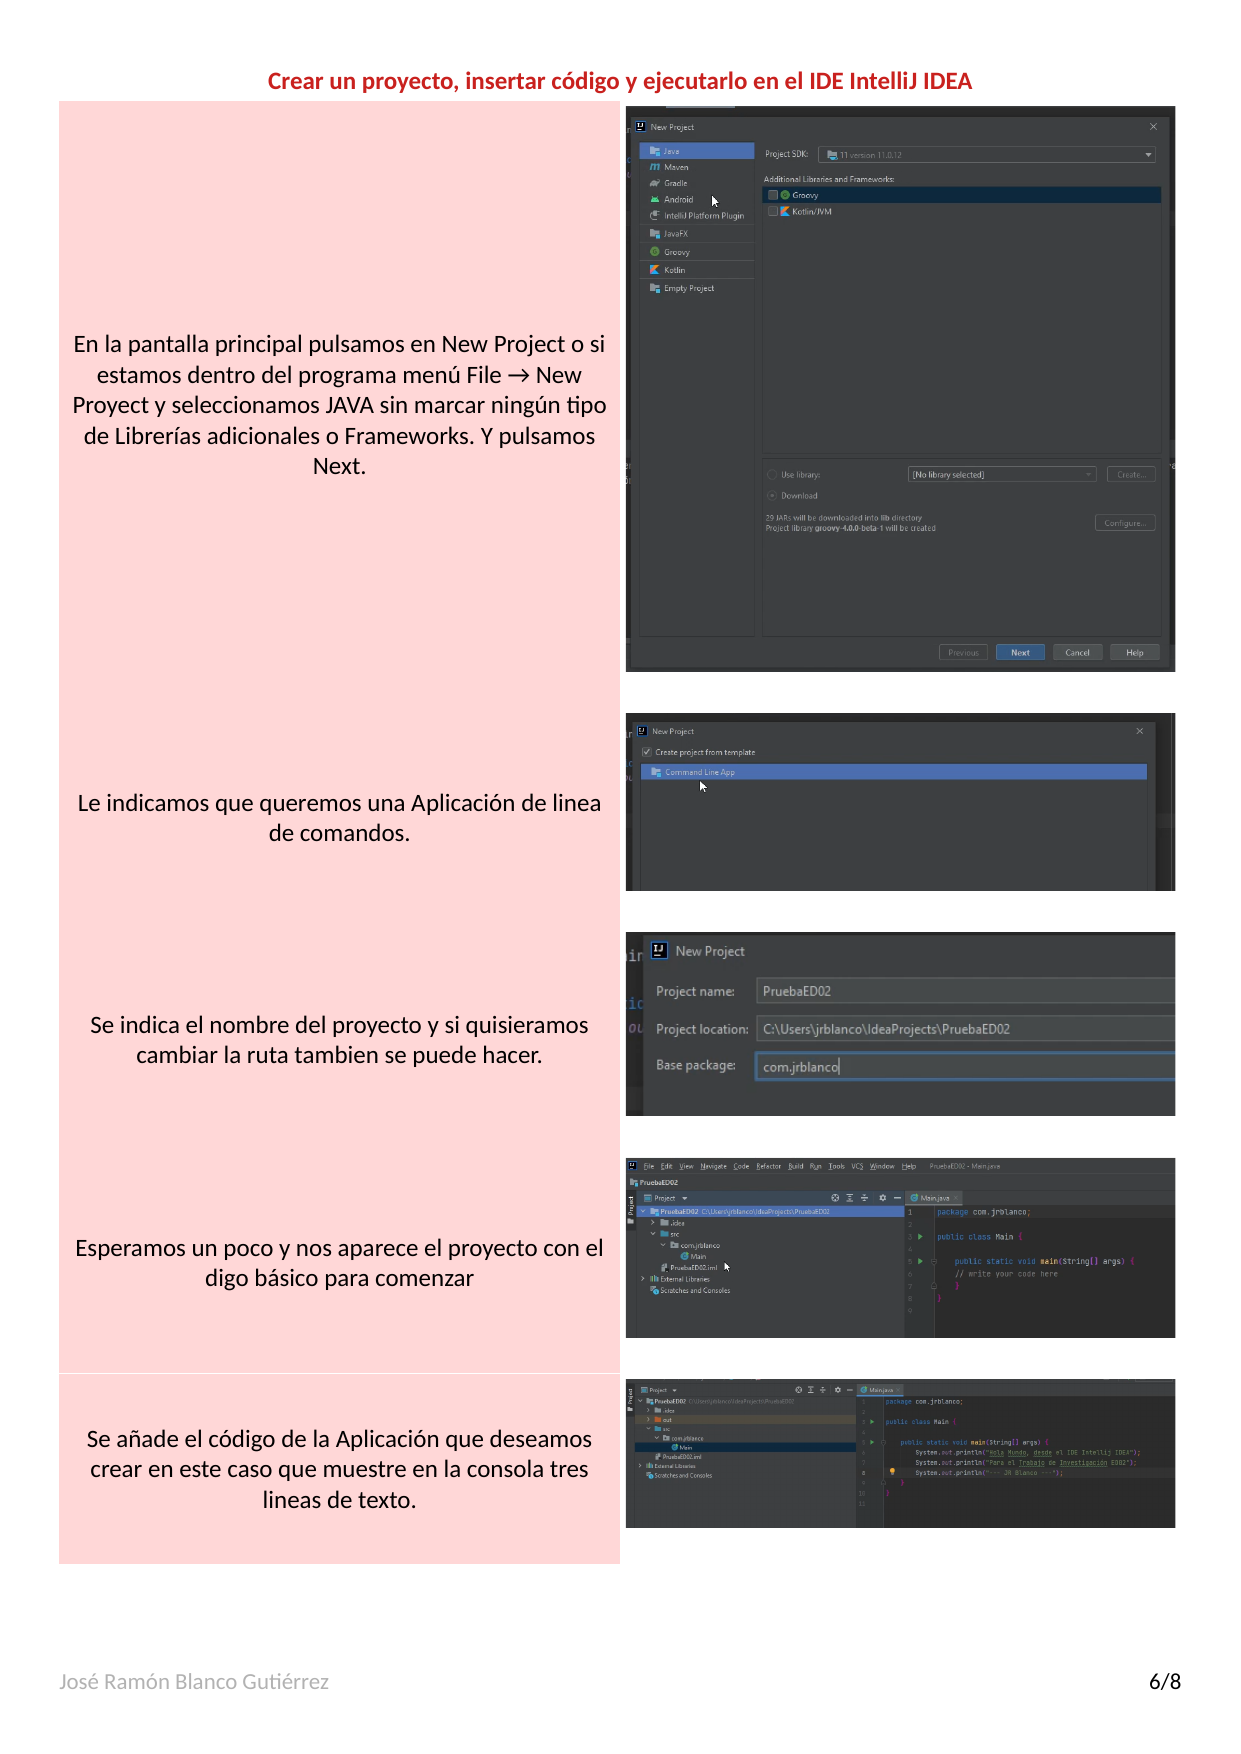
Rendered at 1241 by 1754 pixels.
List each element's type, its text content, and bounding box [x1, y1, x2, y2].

table_header Crear un proyecto, insertar código y ejecutarlo en el IDE IntelliJ IDEA [59, 59, 1181, 101]
picture [625, 713, 1176, 891]
picture [625, 1379, 1176, 1528]
picture [625, 1157, 1176, 1338]
table_cell En la pantalla principal pulsamos en New Project o si estamos dentro del programa menú File → New Proyect y seleccionamos JAVA sin marcar ningún tipo de Librerías adicionales o Frameworks. Y pulsamos Next. [59, 101, 620, 708]
table_cell [620, 708, 1181, 927]
table_cell Se indica el nombre del proyecto y si quisieramos cambiar la ruta tambien se puede hacer. [59, 927, 620, 1152]
table_cell Esperamos un poco y nos aparece el proyecto con el digo básico para comenzar [59, 1152, 620, 1373]
table_cell [620, 1152, 1181, 1373]
table_cell Se añade el código de la Aplicación que deseamos crear en este caso que muestre en la consola tres lineas de texto. [59, 1374, 620, 1564]
table_cell [620, 1374, 1181, 1564]
picture [625, 106, 1176, 672]
table_cell [620, 101, 1181, 708]
table_cell [620, 927, 1181, 1152]
picture [625, 932, 1176, 1116]
table_cell Le indicamos que queremos una Aplicación de linea de comandos. [59, 708, 620, 927]
